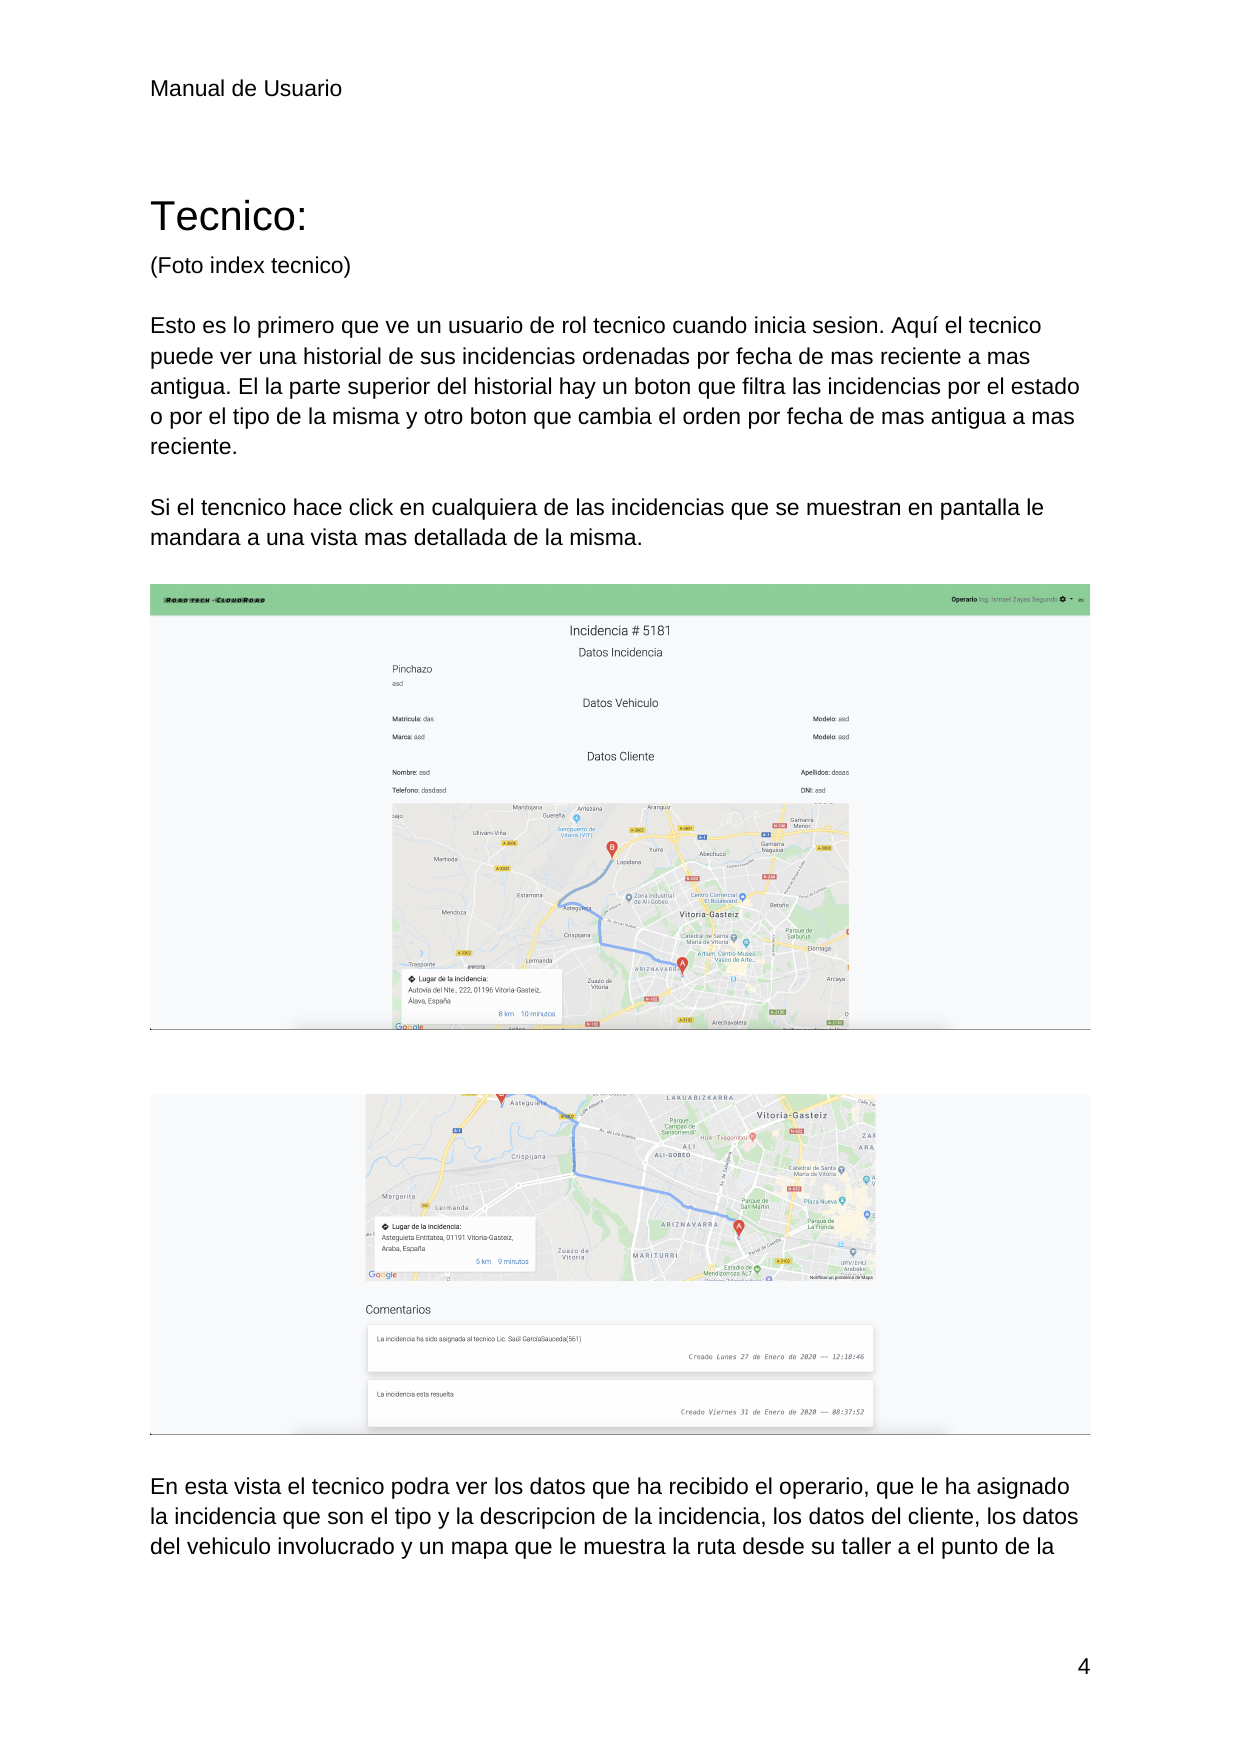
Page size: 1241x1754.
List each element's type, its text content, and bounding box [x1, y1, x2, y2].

text En esta vista el tecnico podra ver los datos que ha recibido el operario, que le ha asignado la incidencia que son el tipo y la descripcion de la incidencia, los datos del cliente, los datos del vehiculo involucrado y un mapa que le muestra la ruta desde su taller a el punto de la [150, 1473, 1090, 1559]
picture [150, 584, 1091, 1030]
subtitle Tecnico: [150, 192, 1090, 239]
text (Foto index tecnico) [150, 252, 1090, 278]
text Esto es lo primero que ve un usuario de rol tecnico cuando inicia sesion. Aquí el tecnico puede ver una historial de sus incidencias ordenadas por fecha de mas reciente a mas antigua. El la parte superior del historial hay un boton que filtra las incidencias por el estado o por el tipo de la misma y otro boton que cambia el orden por fecha de mas antigua a mas reciente. [150, 312, 1090, 460]
picture [150, 1094, 1091, 1435]
text Si el tencnico hace click en cualquiera de las incidencias que se muestran en pantalla le mandara a una vista mas detallada de la misma. [150, 494, 1090, 550]
